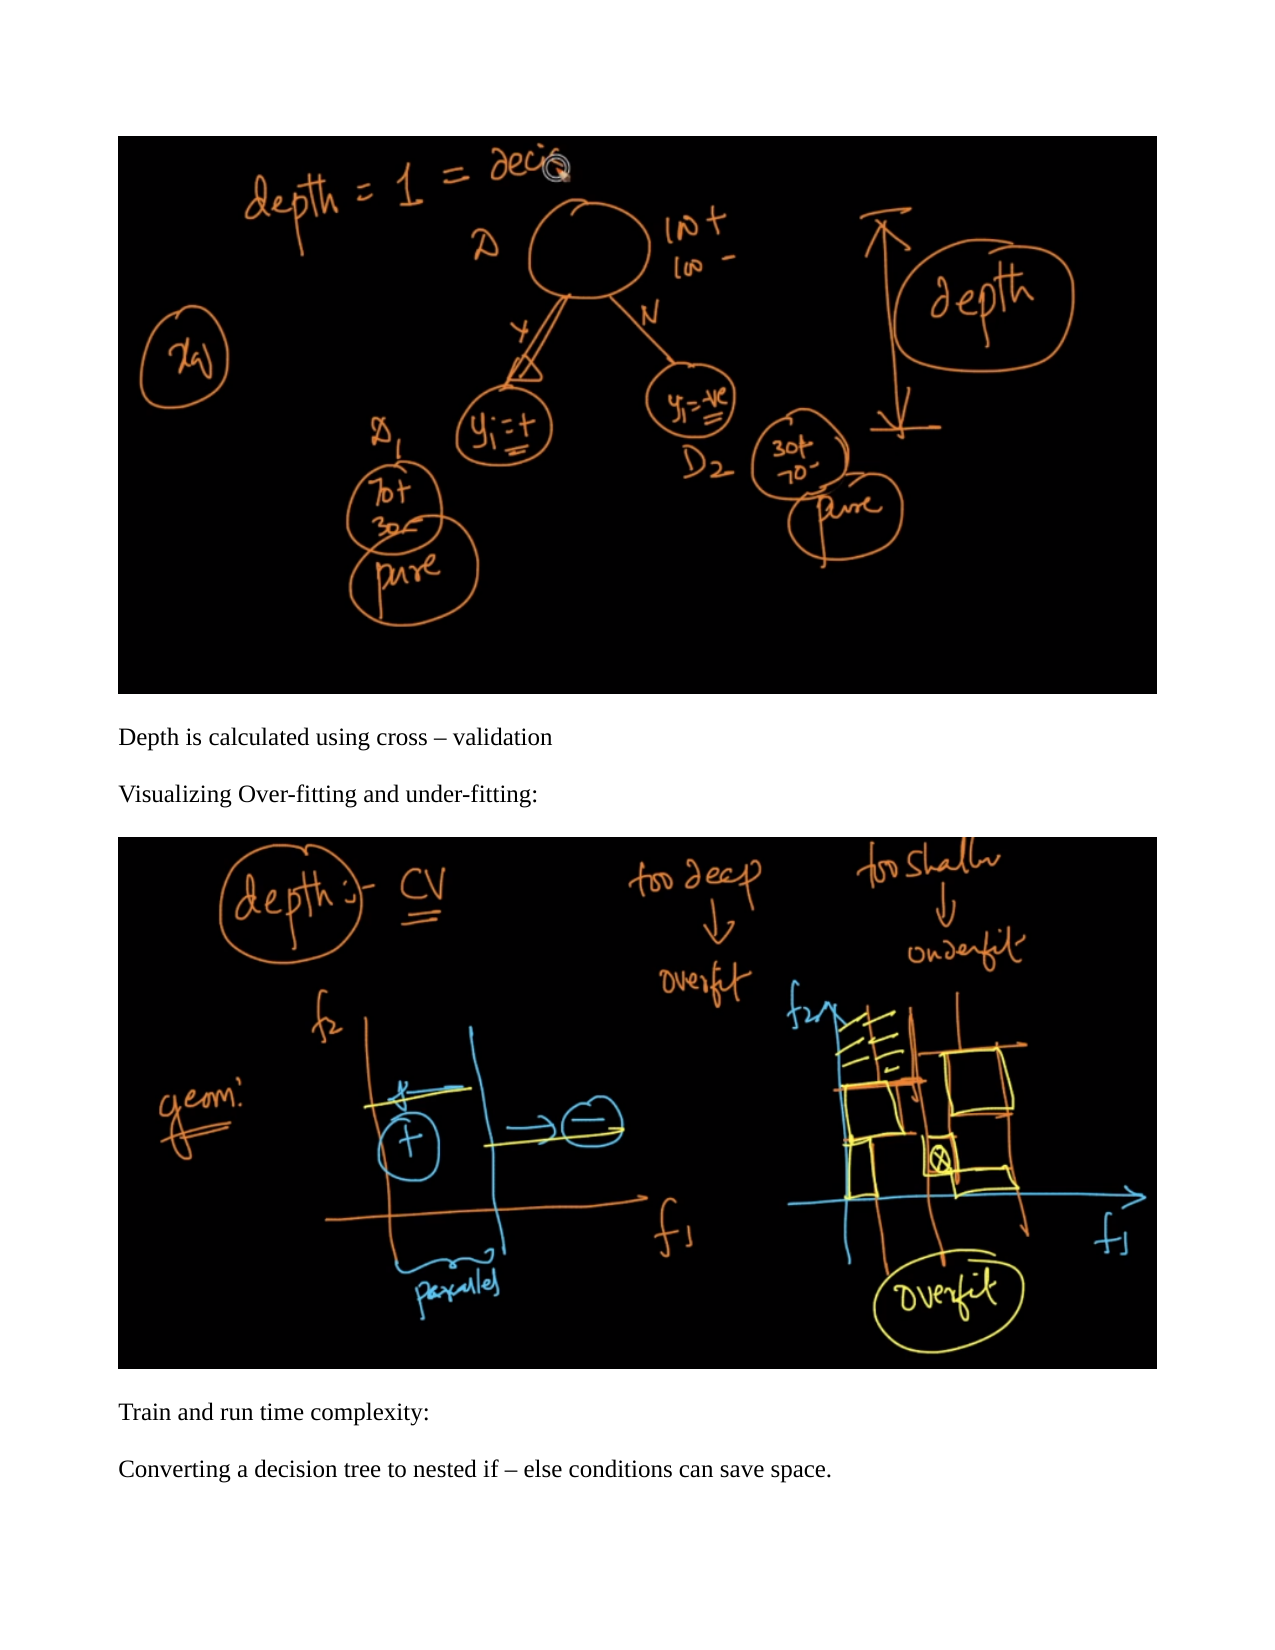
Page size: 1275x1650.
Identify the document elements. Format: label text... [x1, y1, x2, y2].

text Visualizing Over-fitting and under-fitting: [118, 779, 1157, 808]
text Depth is calculated using cross – validation [118, 722, 1157, 751]
picture [118, 837, 1157, 1369]
text Converting a decision tree to nested if – else conditions can save space. [118, 1454, 1157, 1483]
text Train and run time complexity: [118, 1397, 1157, 1426]
picture [118, 136, 1157, 694]
